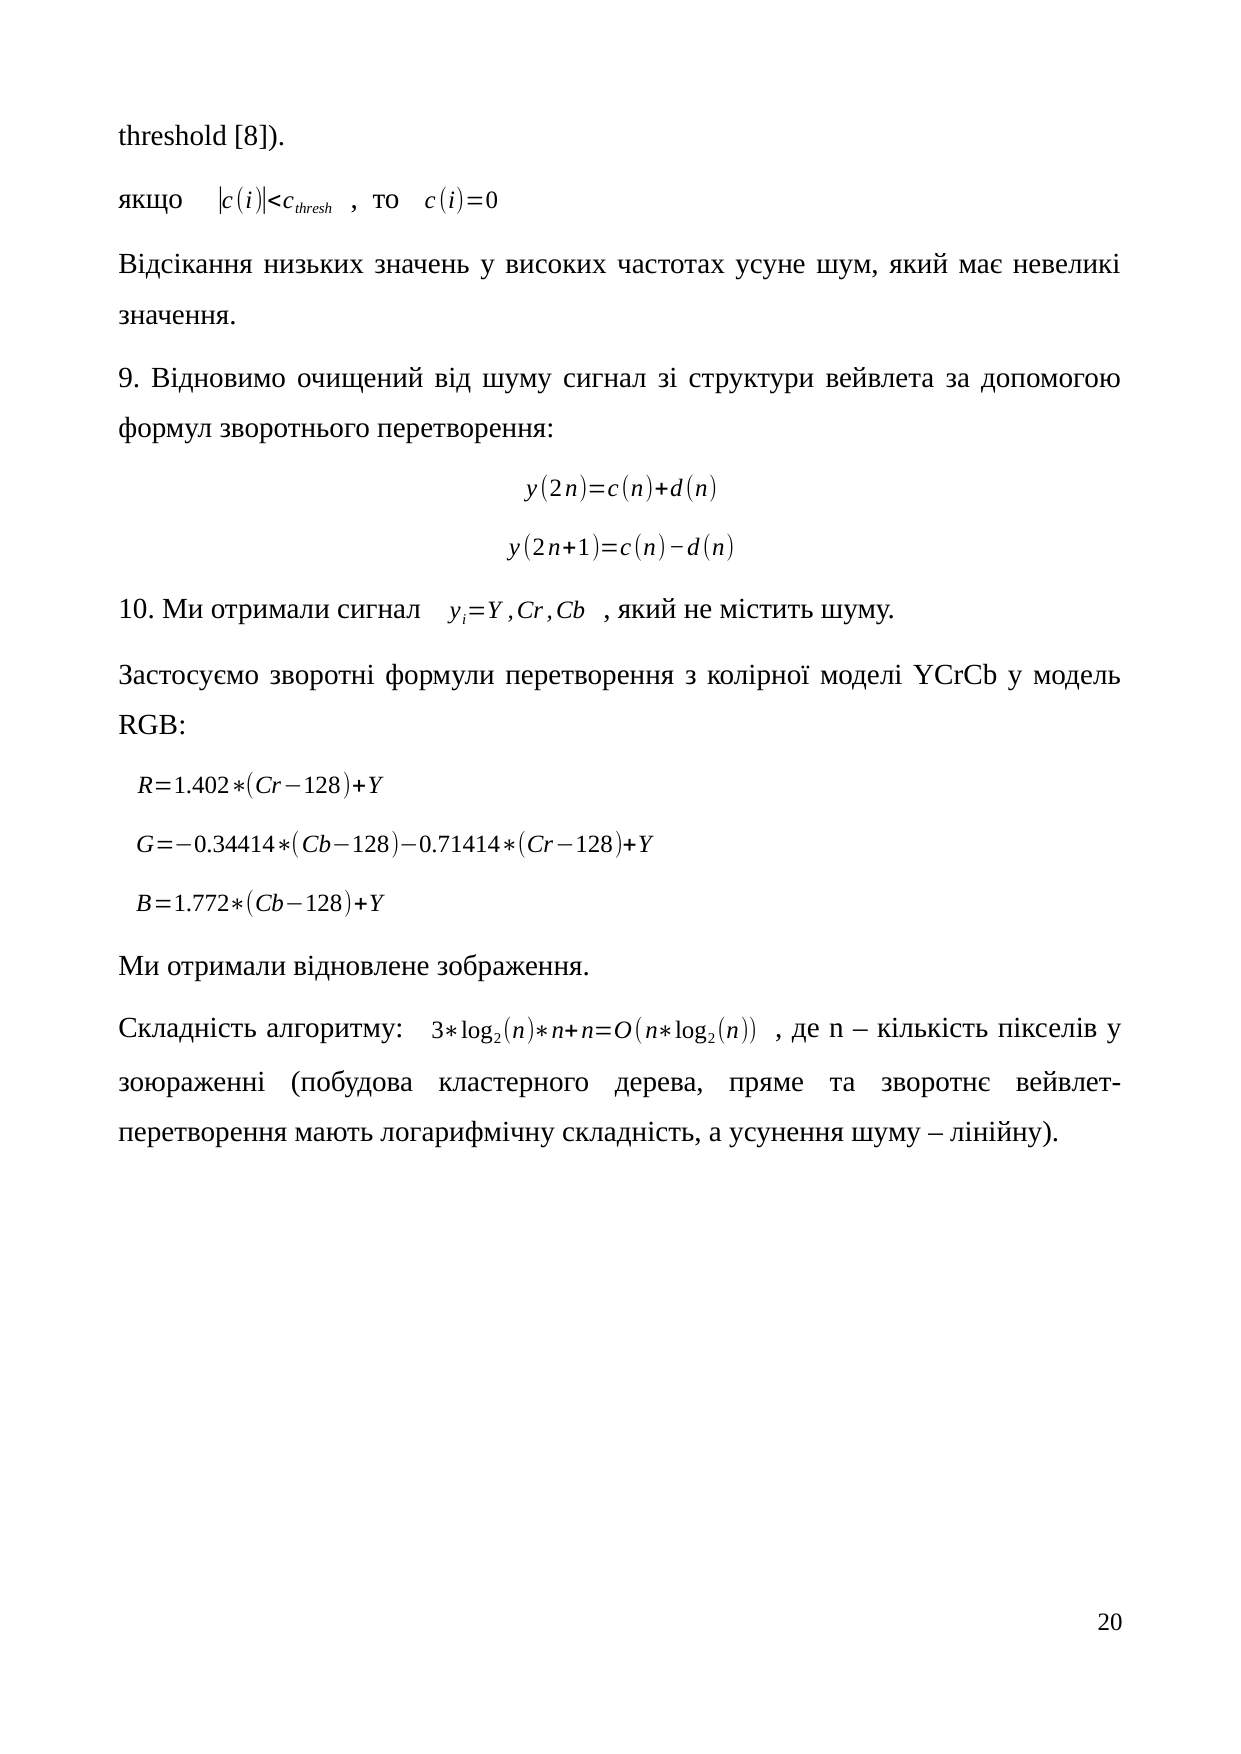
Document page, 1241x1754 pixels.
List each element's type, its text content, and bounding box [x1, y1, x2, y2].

text 9. Відновимо очищений від шуму сигнал зі структури вейвлета за допомогою формул зворотнього перетворення: [118, 360, 1122, 444]
text 10. Ми отримали сигнал , який не містить шуму. [118, 591, 1122, 628]
text якщо , то [118, 181, 1122, 217]
text Ми отримали відновлене зображення. [118, 948, 1122, 981]
text threshold [8]). [118, 118, 1122, 152]
text Відсікання низьких значень у високих частотах усуне шум, який має невеликі значення. [118, 247, 1122, 331]
text Складність алгоритму: , де n – кількість пікселів у зоюраженні (побудова кластерного дерева, пряме та зворотнє вейвлет-перетворення мають логарифмічну складність, а усунення шуму – лінійну). [118, 1010, 1122, 1147]
text Застосуємо зворотні формули перетворення з колірної моделі YCrCb у модель RGB: [118, 657, 1122, 741]
